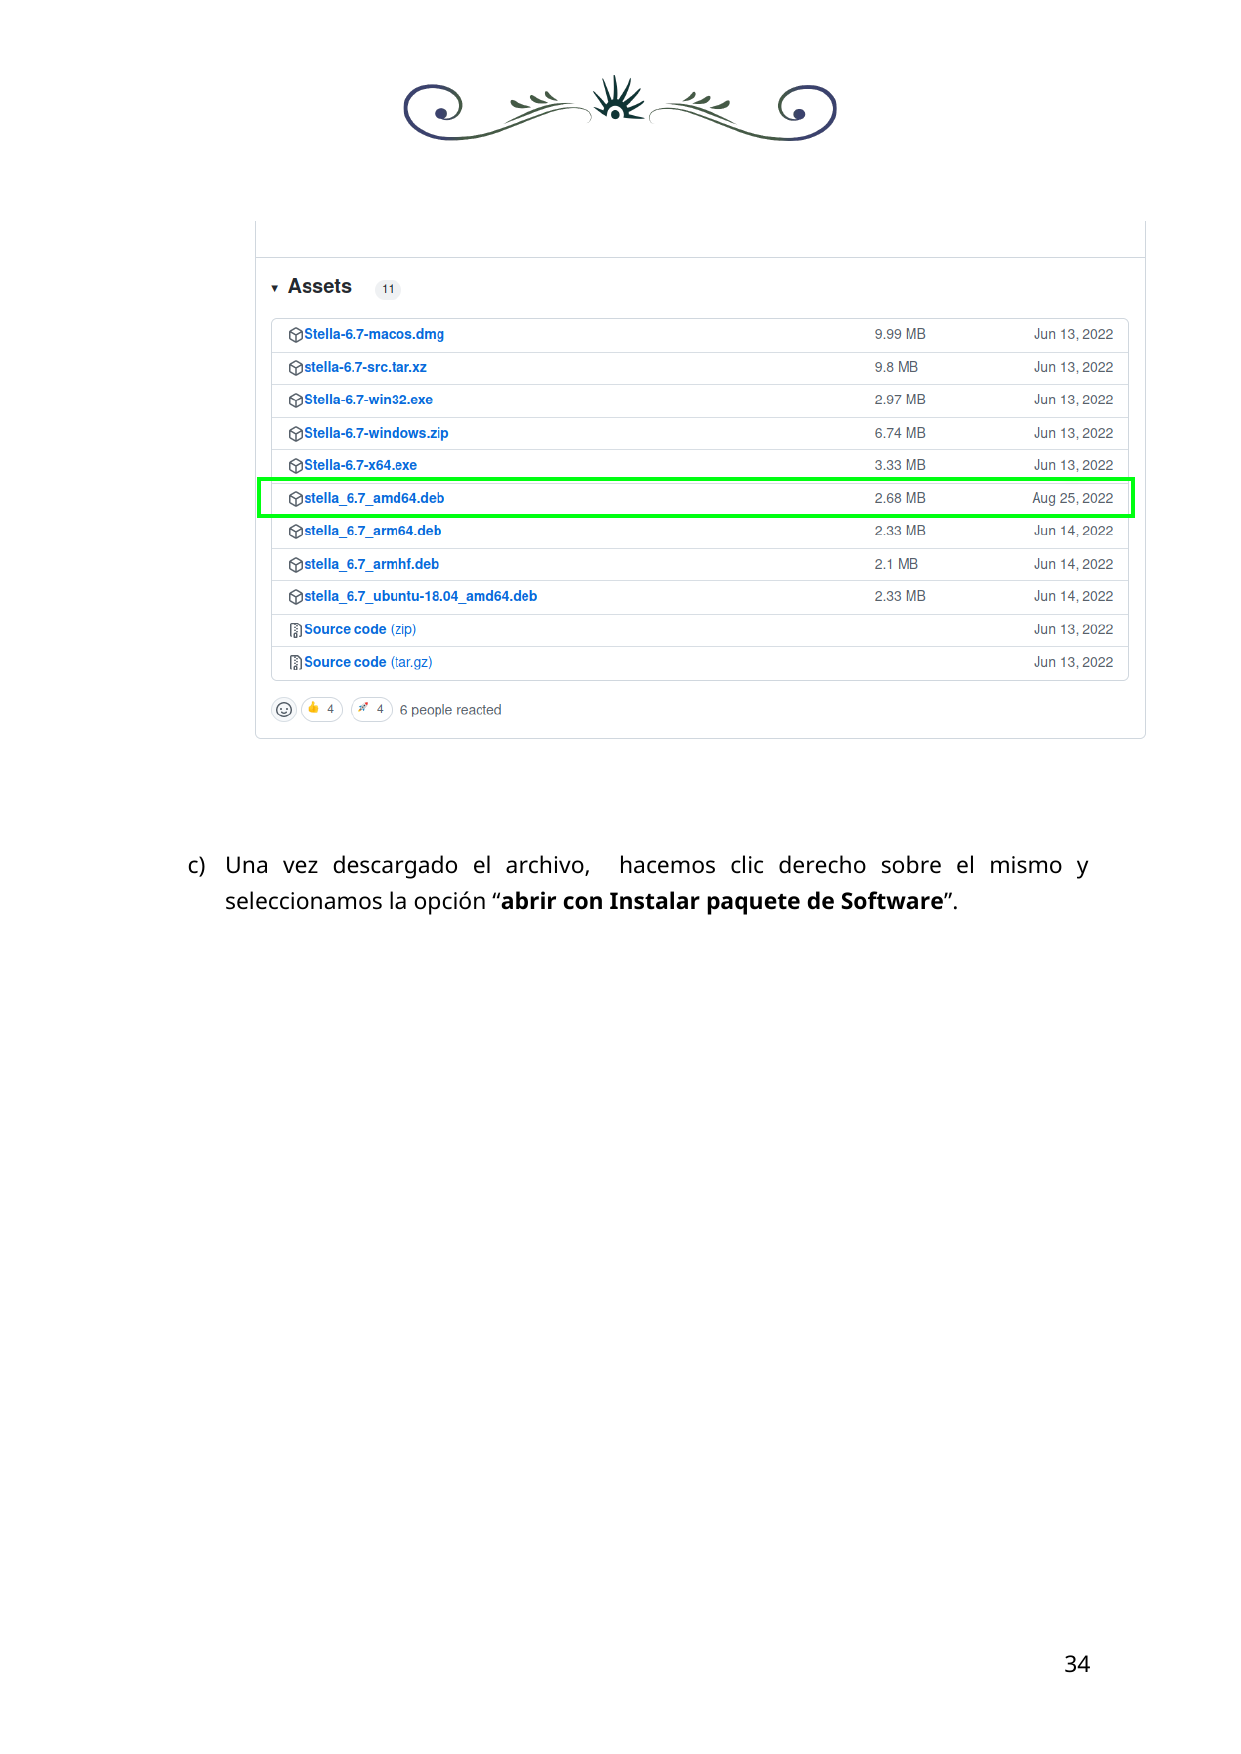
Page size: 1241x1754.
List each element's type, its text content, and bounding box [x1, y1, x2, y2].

list Una vez descargado el archivo, hacemos clic derecho sobre el mismo y seleccionamos la opción “abrir con Instalar paquete de Software”. [187, 849, 1090, 916]
picture [225, 221, 1166, 759]
picture [403, 75, 837, 141]
